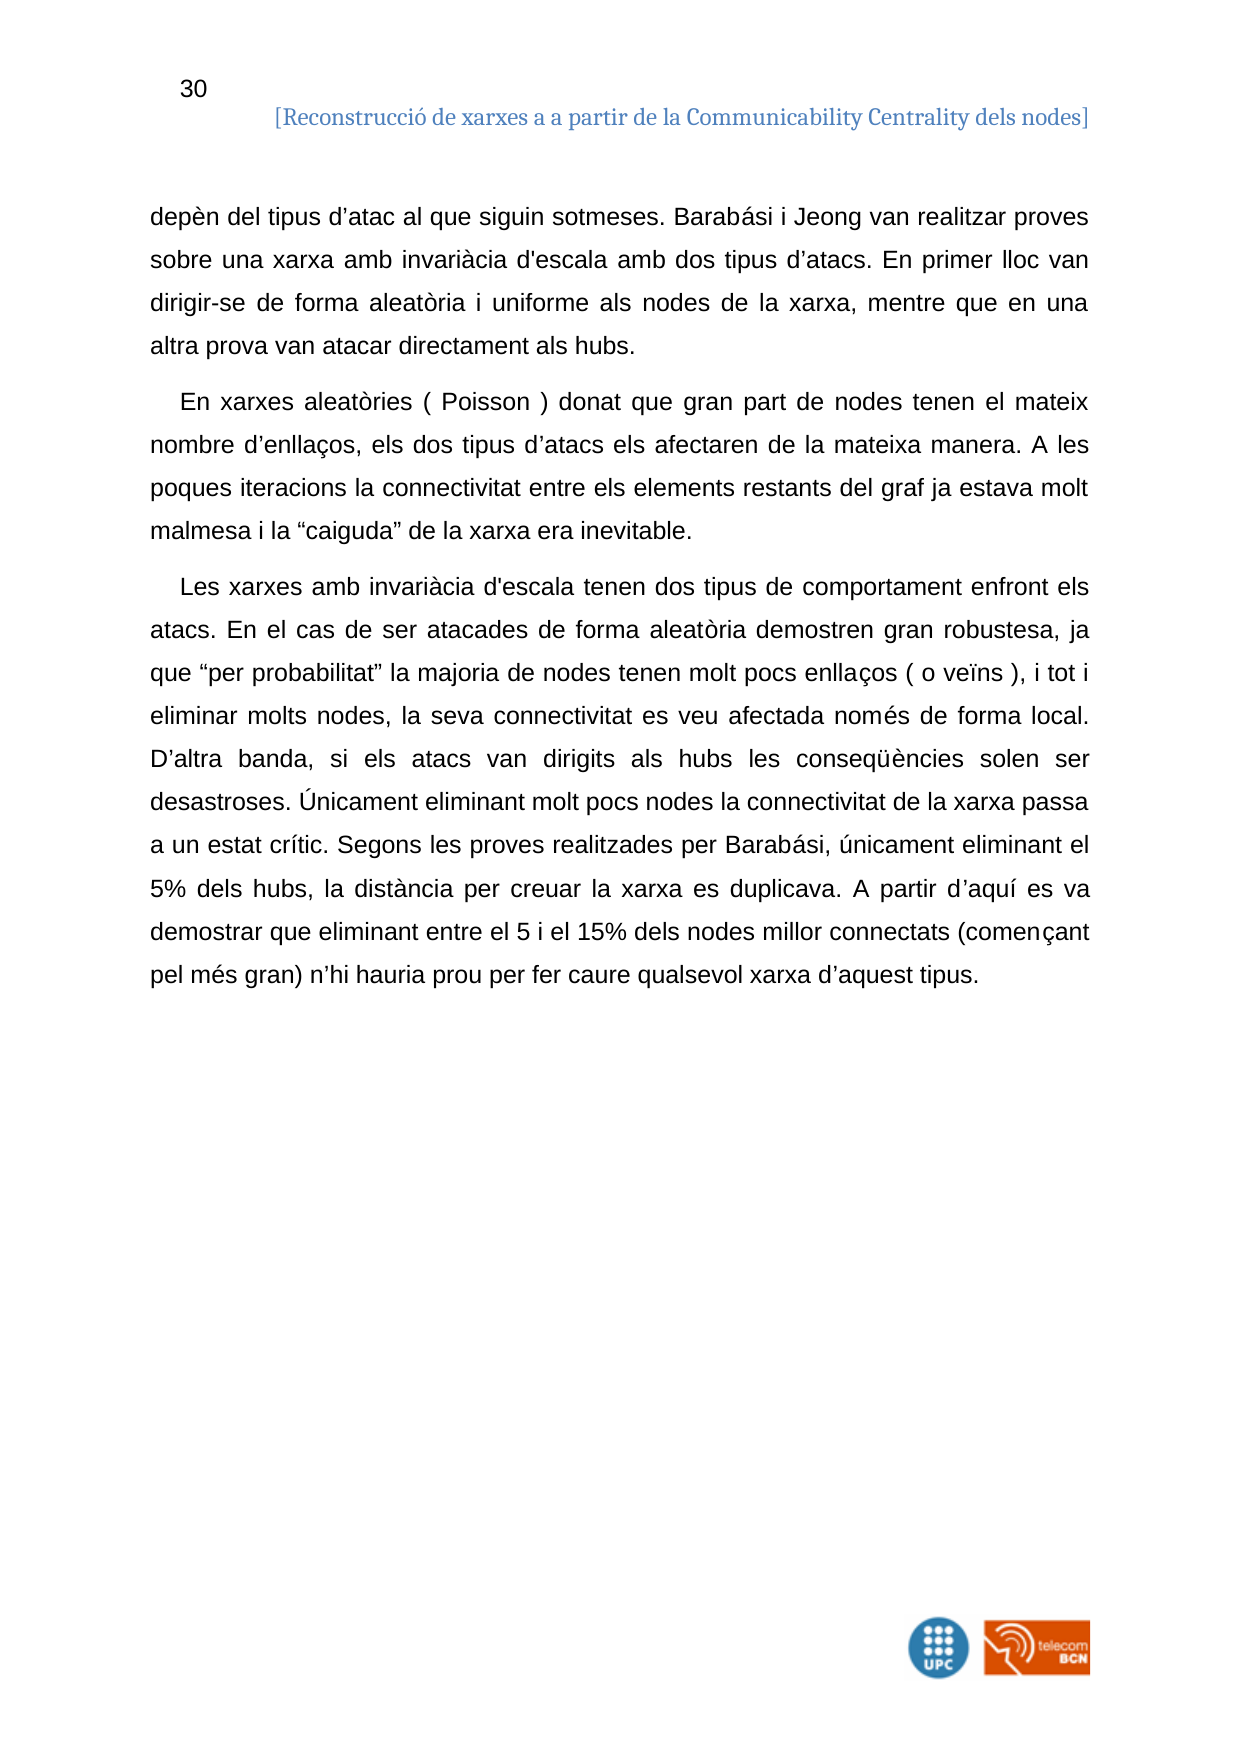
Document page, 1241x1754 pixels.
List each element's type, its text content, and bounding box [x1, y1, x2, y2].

text En xarxes aleatòries ( Poisson ) donat que gran part de nodes tenen el mateix nombre d’enllaços, els dos tipus d’atacs els afectaren de la mateixa manera. A les poques iteracions la connectivitat entre els elements restants del graf ja estava molt malmesa i la “caiguda” de la xarxa era inevitable. [150, 387, 1090, 545]
text Les xarxes amb invariàcia d'escala tenen dos tipus de comportament enfront els atacs. En el cas de ser atacades de forma aleatòria demostren gran robustesa, ja que “per probabilitat” la majoria de nodes tenen molt pocs enllaços ( o veïns ), i tot i eliminar molts nodes, la seva connectivitat es veu afectada només de forma local. D’altra banda, si els atacs van dirigits als hubs les conseqüències solen ser desastroses. Únicament eliminant molt pocs nodes la connectivitat de la xarxa passa a un estat crític. Segons les proves realitzades per Barabási, únicament eliminant el 5% dels hubs, la distància per creuar la xarxa es duplicava. A partir d’aquí es va demostrar que eliminant entre el 5 i el 15% dels nodes millor connectats (començant pel més gran) n’hi hauria prou per fer caure qualsevol xarxa d’aquest tipus. [150, 572, 1090, 988]
picture [904, 1614, 1091, 1681]
text depèn del tipus d’atac al que siguin sotmeses. Barabási i Jeong van realitzar proves sobre una xarxa amb invariàcia d'escala amb dos tipus d’atacs. En primer lloc van dirigir-se de forma aleatòria i uniforme als nodes de la xarxa, mentre que en una altra prova van atacar directament als hubs. [150, 202, 1090, 360]
